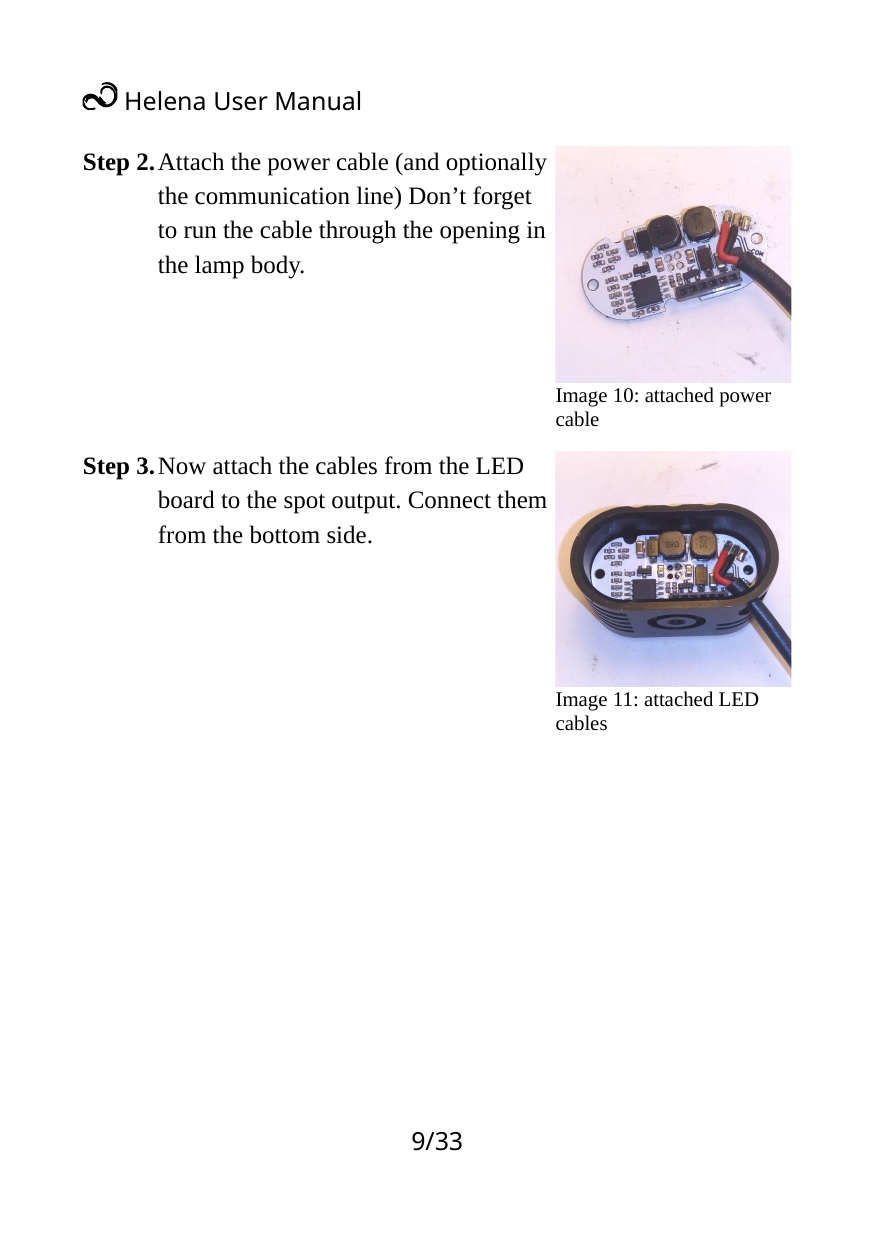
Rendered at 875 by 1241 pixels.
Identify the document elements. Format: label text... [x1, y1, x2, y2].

list Now attach the cables from the LED board to the spot output. Connect them from the bottom side. [83, 451, 555, 735]
list Attach the power cable (and optionally the communication line) Don’t forget to run the cable through the opening in the lamp body. [83, 147, 555, 431]
picture [555, 451, 792, 687]
picture [555, 146, 792, 383]
list Image 11: attached LED cables [555, 687, 791, 735]
list Image 10: attached power cable [555, 383, 791, 431]
